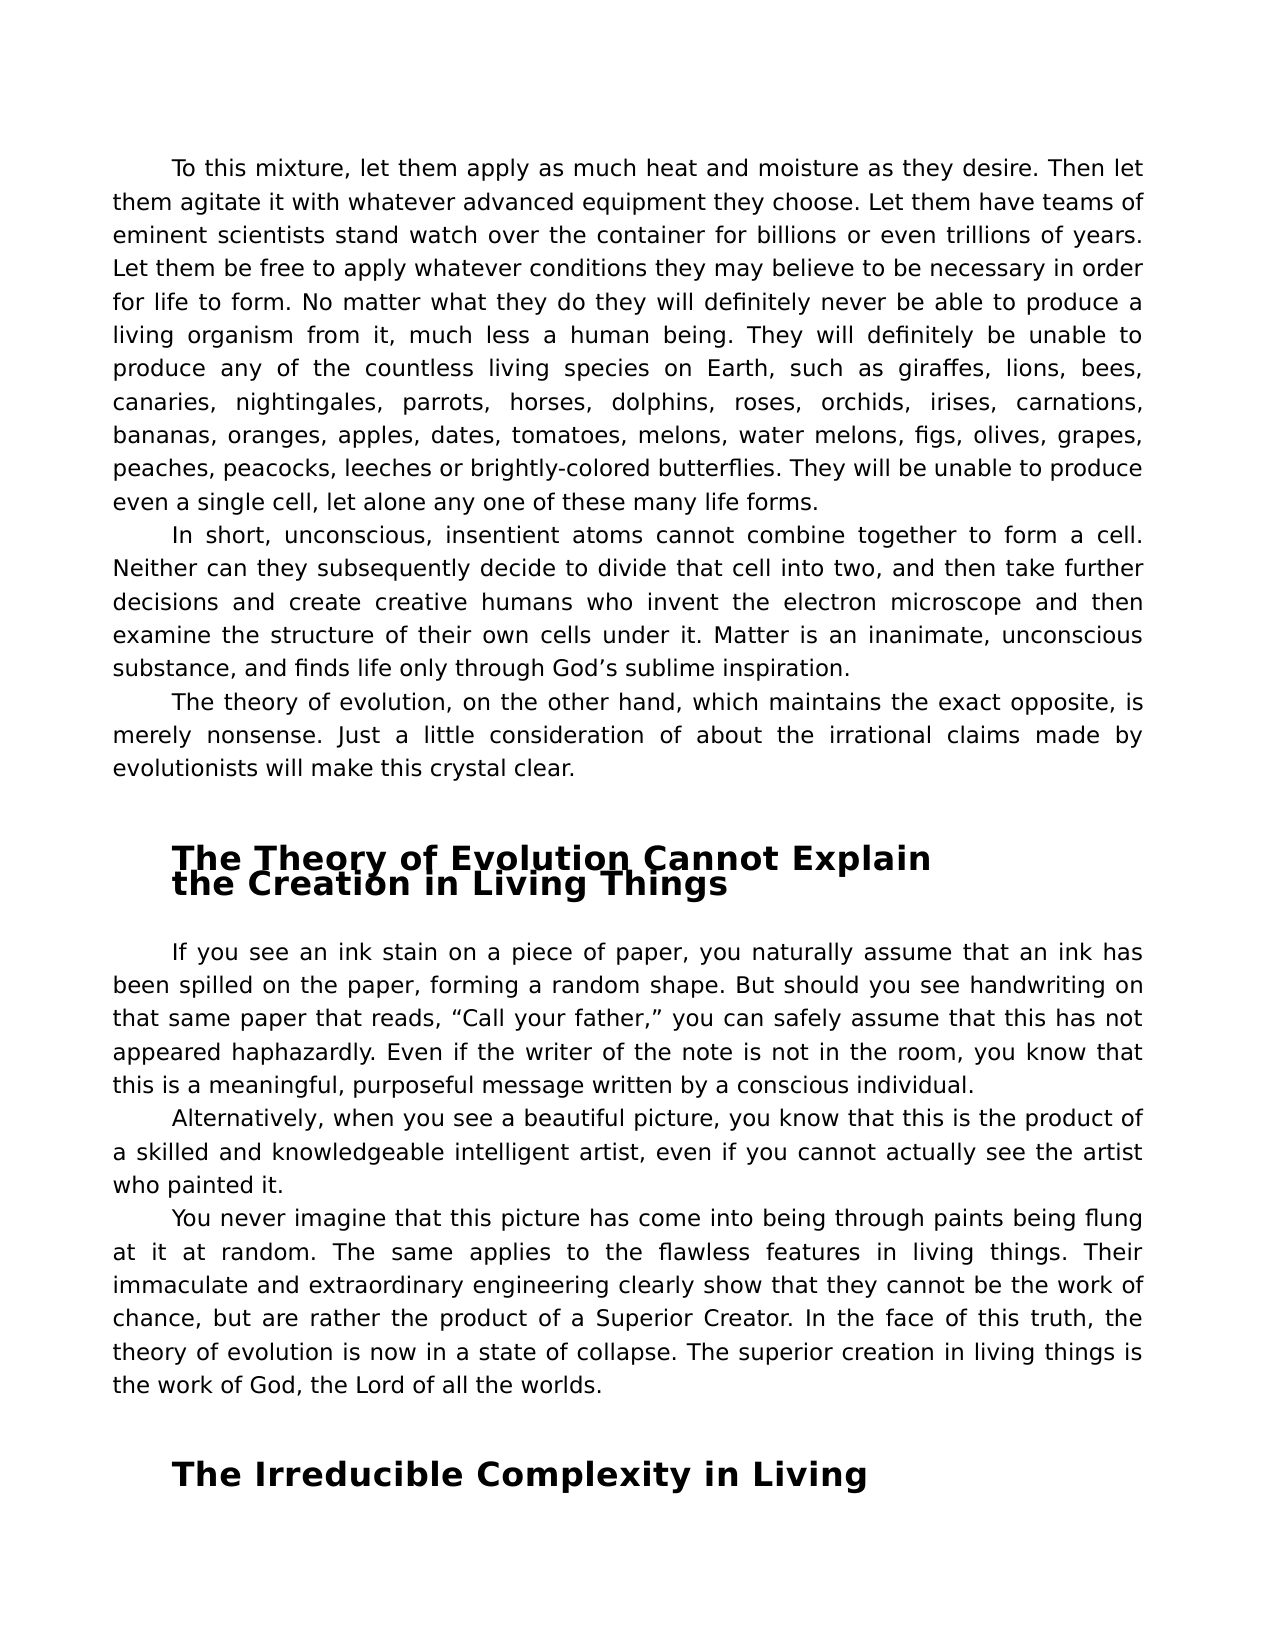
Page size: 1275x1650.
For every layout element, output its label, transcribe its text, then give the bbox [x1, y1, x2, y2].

text The Irreducible Complexity in Living [569, 1467, 859, 1492]
text The theory of evolution, on the other hand, which maintains the exact opposite, is merely nonsense. Just a little consideration of about the irrational claims made by evolutionists will make this crystal clear. [112, 683, 1145, 783]
text In short, unconscious, insentient atoms cannot combine together to form a cell. Neither can they subsequently decide to divide that cell into two, and then take further decisions and create creative humans who invent the electron microscope and then examine the structure of their own cells under it. Matter is an inanimate, unconscious substance, and finds life only through God’s sublime inspiration. [112, 517, 1145, 683]
text the Creation in Living Things [112, 875, 1145, 900]
text If you see an ink stain on a piece of paper, you naturally assume that an ink has been spilled on the paper, forming a random shape. But should you see handwriting on that same paper that reads, “Call your father,” you can safely assume that this has not appeared haphazardly. Even if the writer of the note is not in the room, you know that this is a meaningful, purposeful message written by a conscious individual. [112, 933, 1145, 1100]
text You never imagine that this picture has come into being through paints being flung at it at random. The same applies to the flawless features in living things. Their immaculate and extraordinary engineering clearly show that they cannot be the work of chance, but are rather the product of a Superior Creator. In the face of this truth, the theory of evolution is now in a state of collapse. The superior creation in living things is the work of God, the Lord of all the worlds. [112, 1200, 1145, 1400]
text The Irreducible Complexity in Living [112, 1467, 573, 1492]
text The Theory of Evolution Cannot Explain [264, 850, 1145, 875]
text The Irreducible Complexity in Living [855, 1467, 1145, 1492]
text Alternatively, when you see a beautiful picture, you know that this is the product of a skilled and knowledgeable intelligent artist, even if you cannot actually see the artist who painted it. [112, 1100, 1145, 1200]
text The Theory of Evolution Cannot Explain [112, 850, 262, 875]
text To this mixture, let them apply as much heat and moisture as they desire. Then let them agitate it with whatever advanced equipment they choose. Let them have teams of eminent scientists stand watch over the container for billions or even trillions of years. Let them be free to apply whatever conditions they may believe to be necessary in order for life to form. No matter what they do they will definitely never be able to produce a living organism from it, much less a human being. They will definitely be unable to produce any of the countless living species on Earth, such as giraffes, lions, bees, canaries, nightingales, parrots, horses, dolphins, roses, orchids, irises, carnations, bananas, oranges, apples, dates, tomatoes, melons, water melons, figs, olives, grapes, peaches, peacocks, leeches or brightly-colored butterflies. They will be unable to produce even a single cell, let alone any one of these many life forms. [112, 150, 1145, 517]
